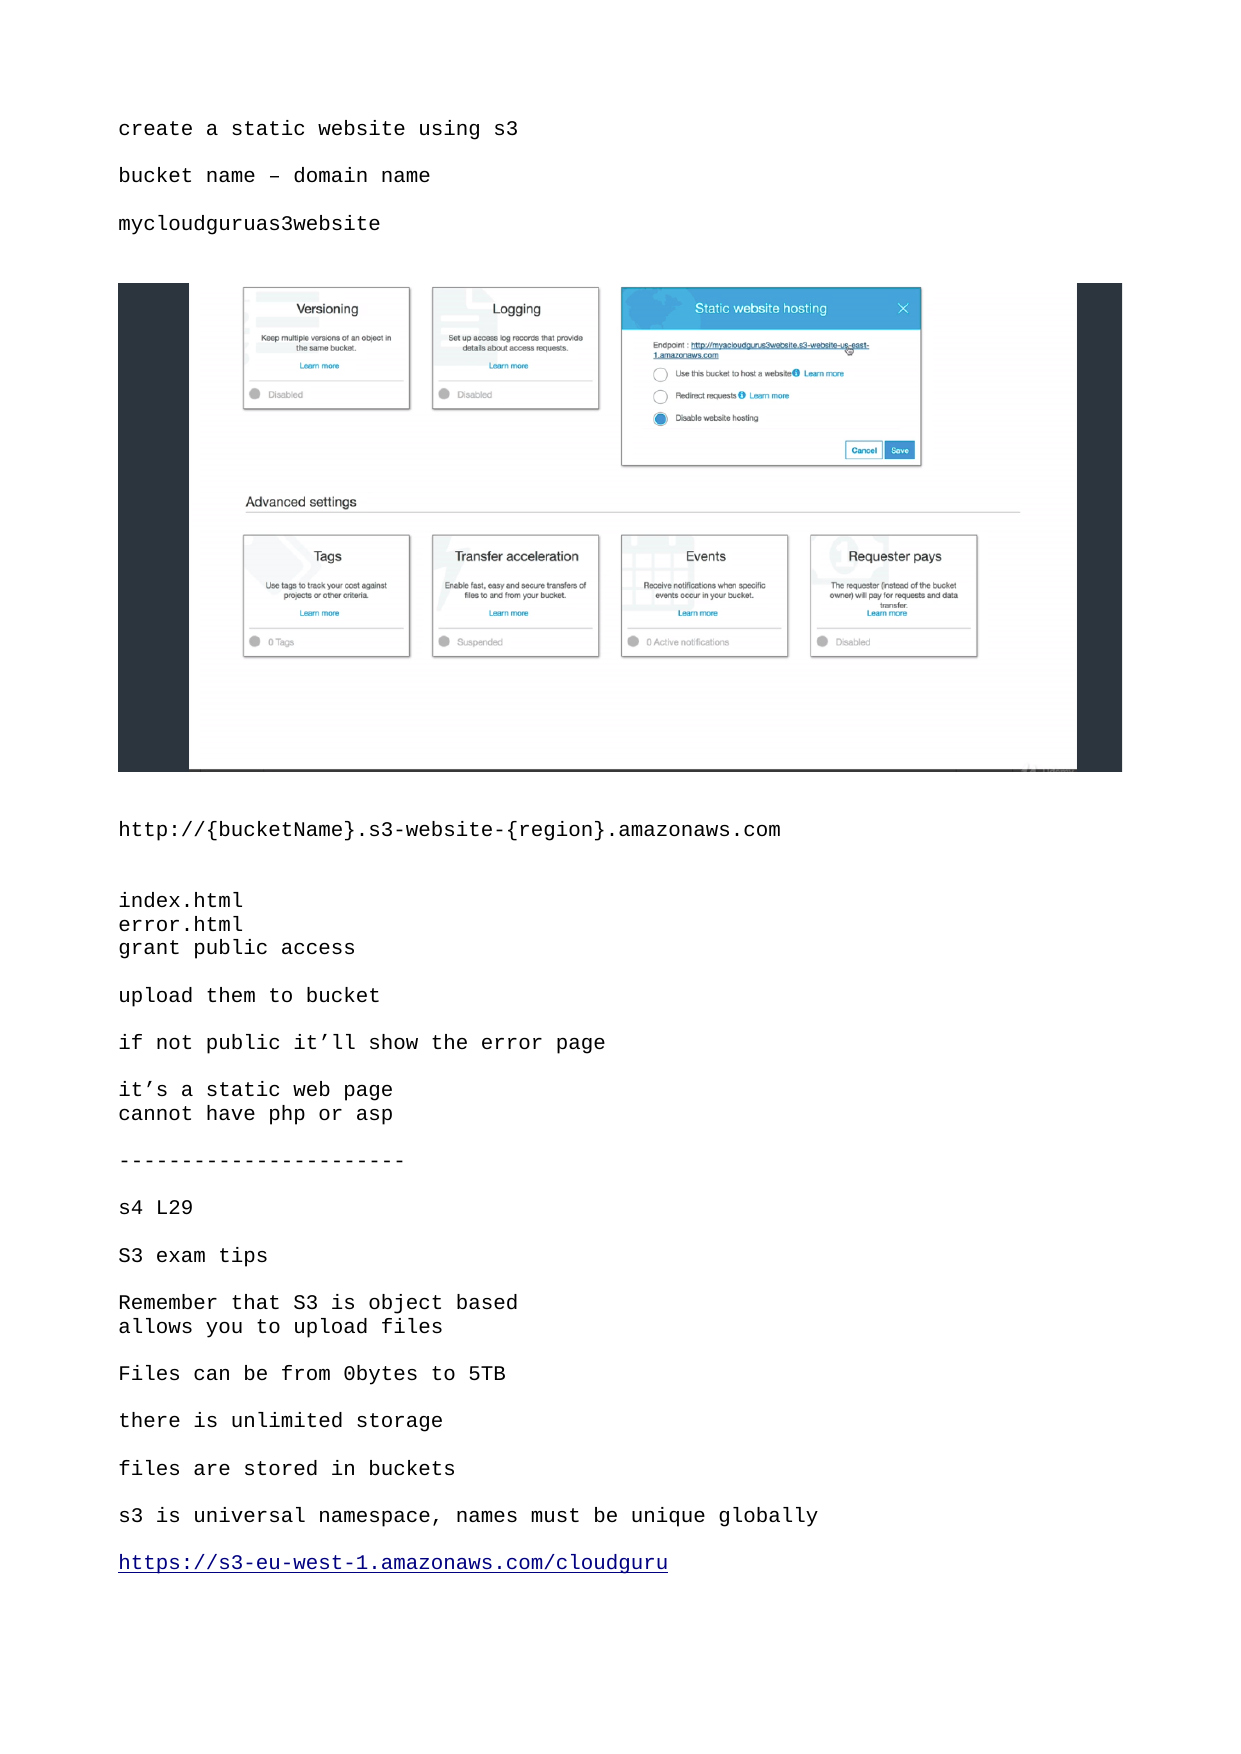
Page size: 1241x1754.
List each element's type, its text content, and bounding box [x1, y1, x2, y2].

text index.html [118, 890, 1122, 914]
text Remember that S3 is object based [118, 1292, 1122, 1316]
text grant public access [118, 937, 1122, 961]
text cannot have php or asp [118, 1103, 1122, 1126]
text error.html [118, 914, 1122, 937]
text there is unlimited storage [118, 1410, 1122, 1434]
text files are stored in buckets [118, 1457, 1122, 1481]
text mycloudguruas3website [118, 213, 1122, 236]
text create a static website using s3 [118, 118, 1122, 142]
text http://{bucketName}.s3-website-{region}.amazonaws.com [118, 819, 1122, 843]
text S3 exam tips [118, 1245, 1122, 1268]
text ----------------------- [118, 1150, 1122, 1174]
text s3 is universal namespace, names must be unique globally [118, 1505, 1122, 1528]
text if not public it’ll show the error page [118, 1032, 1122, 1056]
text allows you to upload files [118, 1316, 1122, 1339]
text it’s a static web page [118, 1079, 1122, 1103]
text upload them to bucket [118, 984, 1122, 1008]
text s4 L29 [118, 1197, 1122, 1221]
picture [118, 283, 1123, 772]
text bucket name – domain name [118, 165, 1122, 189]
text https://s3-eu-west-1.amazonaws.com/cloudguru [118, 1552, 1122, 1576]
text Files can be from 0bytes to 5TB [118, 1363, 1122, 1387]
